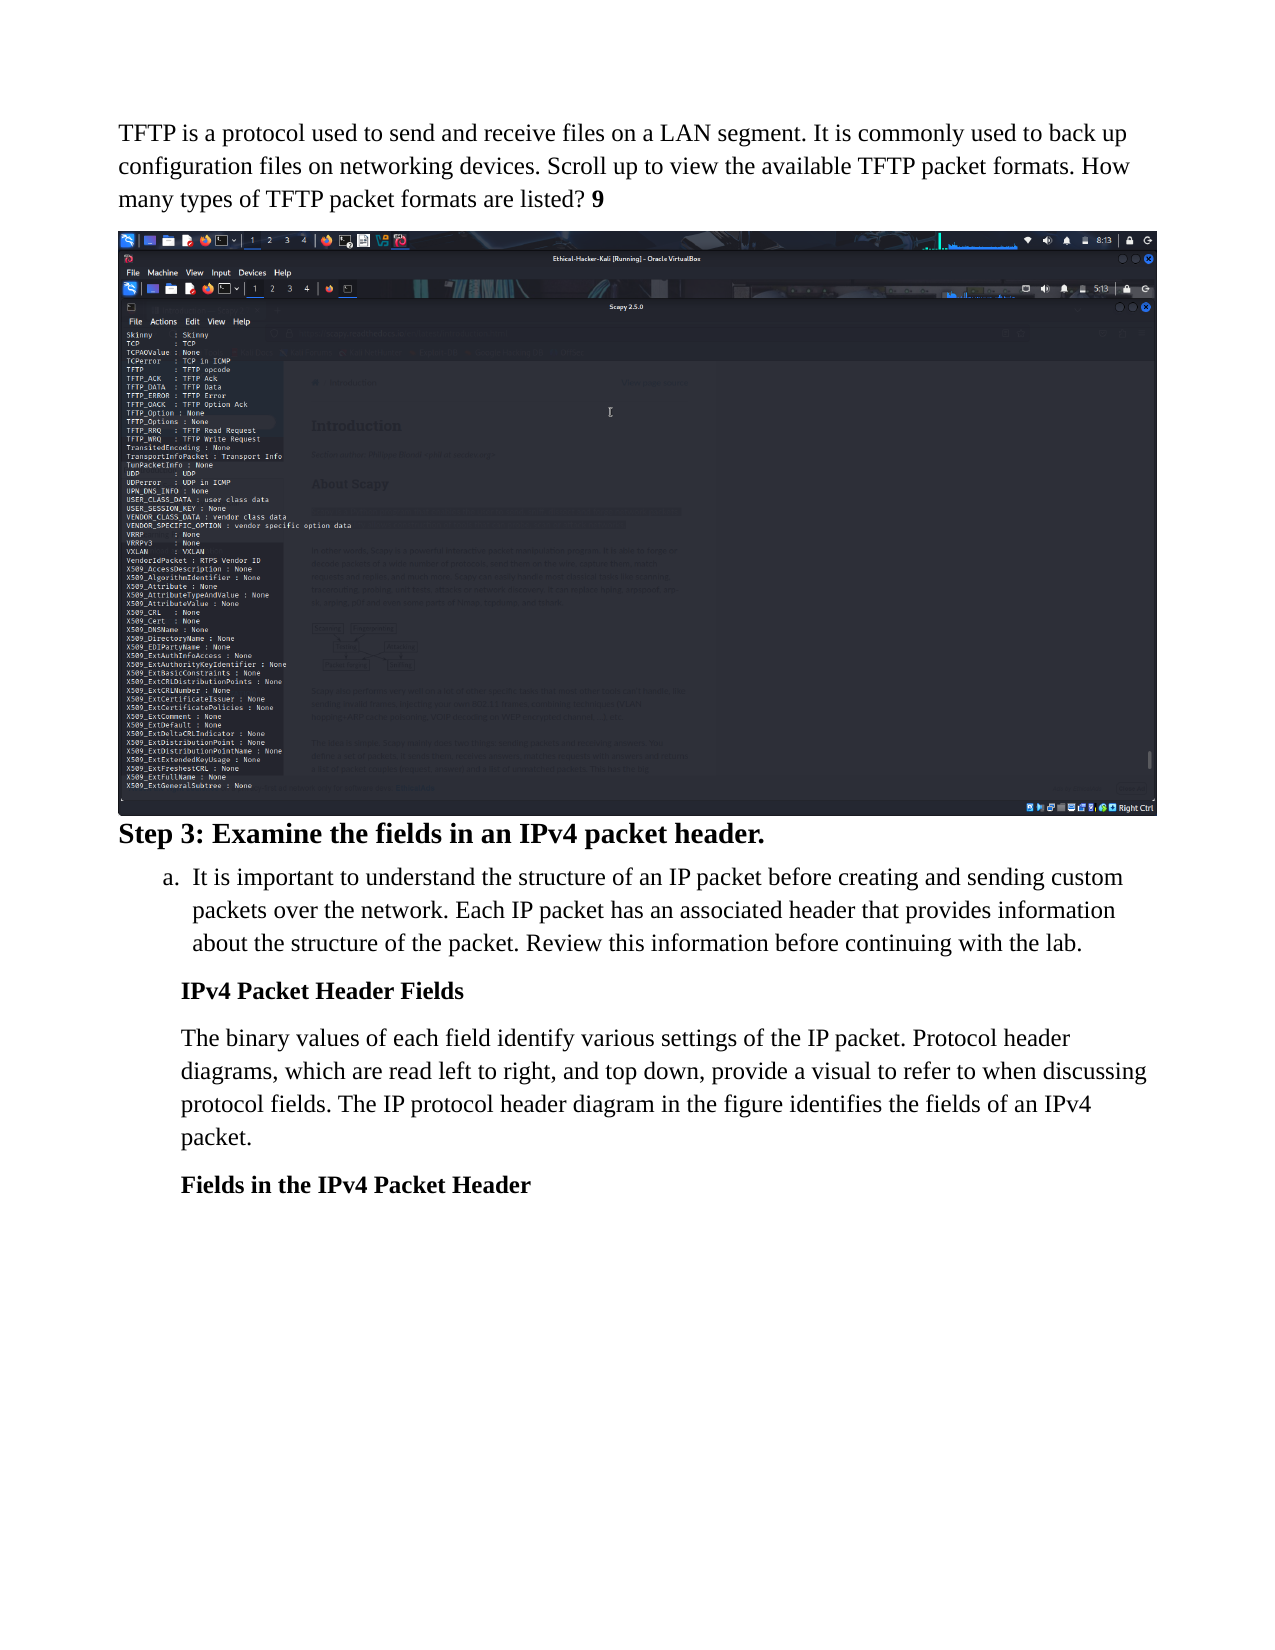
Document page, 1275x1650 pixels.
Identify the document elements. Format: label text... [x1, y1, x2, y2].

text The binary values of each field identify various settings of the IP packet. Protocol header diagrams, which are read left to right, and top down, provide a visual to refer to when discussing protocol fields. The IP protocol header diagram in the figure identifies the fields of an IPv4 packet. [181, 1023, 1157, 1151]
list It is important to understand the structure of an IP packet before creating and sending custom packets over the network. Each IP packet has an associated header that provides information about the structure of the packet. Review this information before continuing with the lab. [162, 862, 1157, 957]
text Fields in the IPv4 Packet Header [181, 1170, 1157, 1199]
text IPv4 Packet Header Fields [181, 976, 1157, 1004]
text TFTP is a protocol used to send and receive files on a LAN segment. It is commonly used to back up configuration files on networking devices. Scroll up to view the available TFTP packet formats. How many types of TFTP packet formats are listed? 9 [118, 118, 1157, 213]
picture [118, 231, 1157, 816]
subtitle Step 3: Examine the fields in an IPv4 packet header. [118, 816, 1157, 849]
